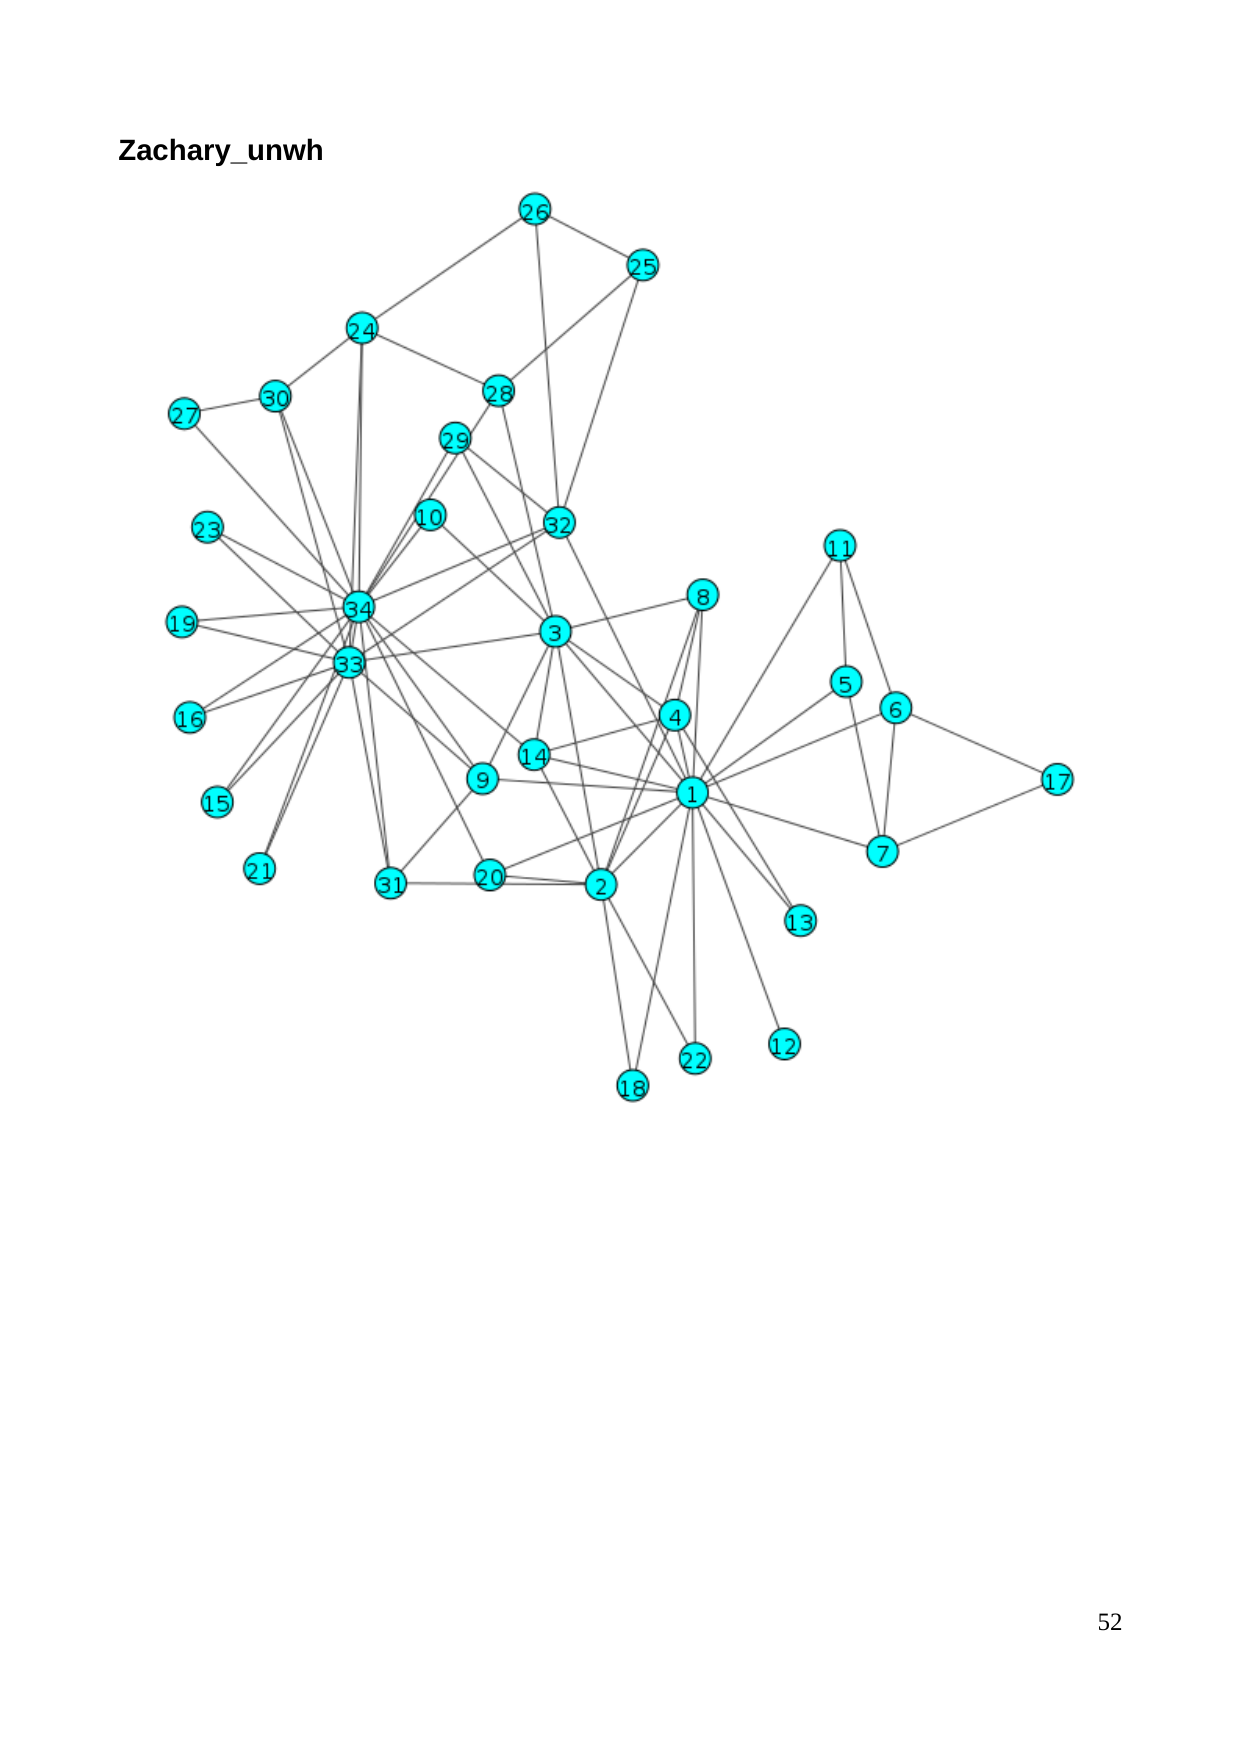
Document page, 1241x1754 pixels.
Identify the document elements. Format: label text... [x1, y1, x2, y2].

picture [151, 178, 1089, 1117]
subtitle Zachary_unwh [118, 133, 1122, 166]
